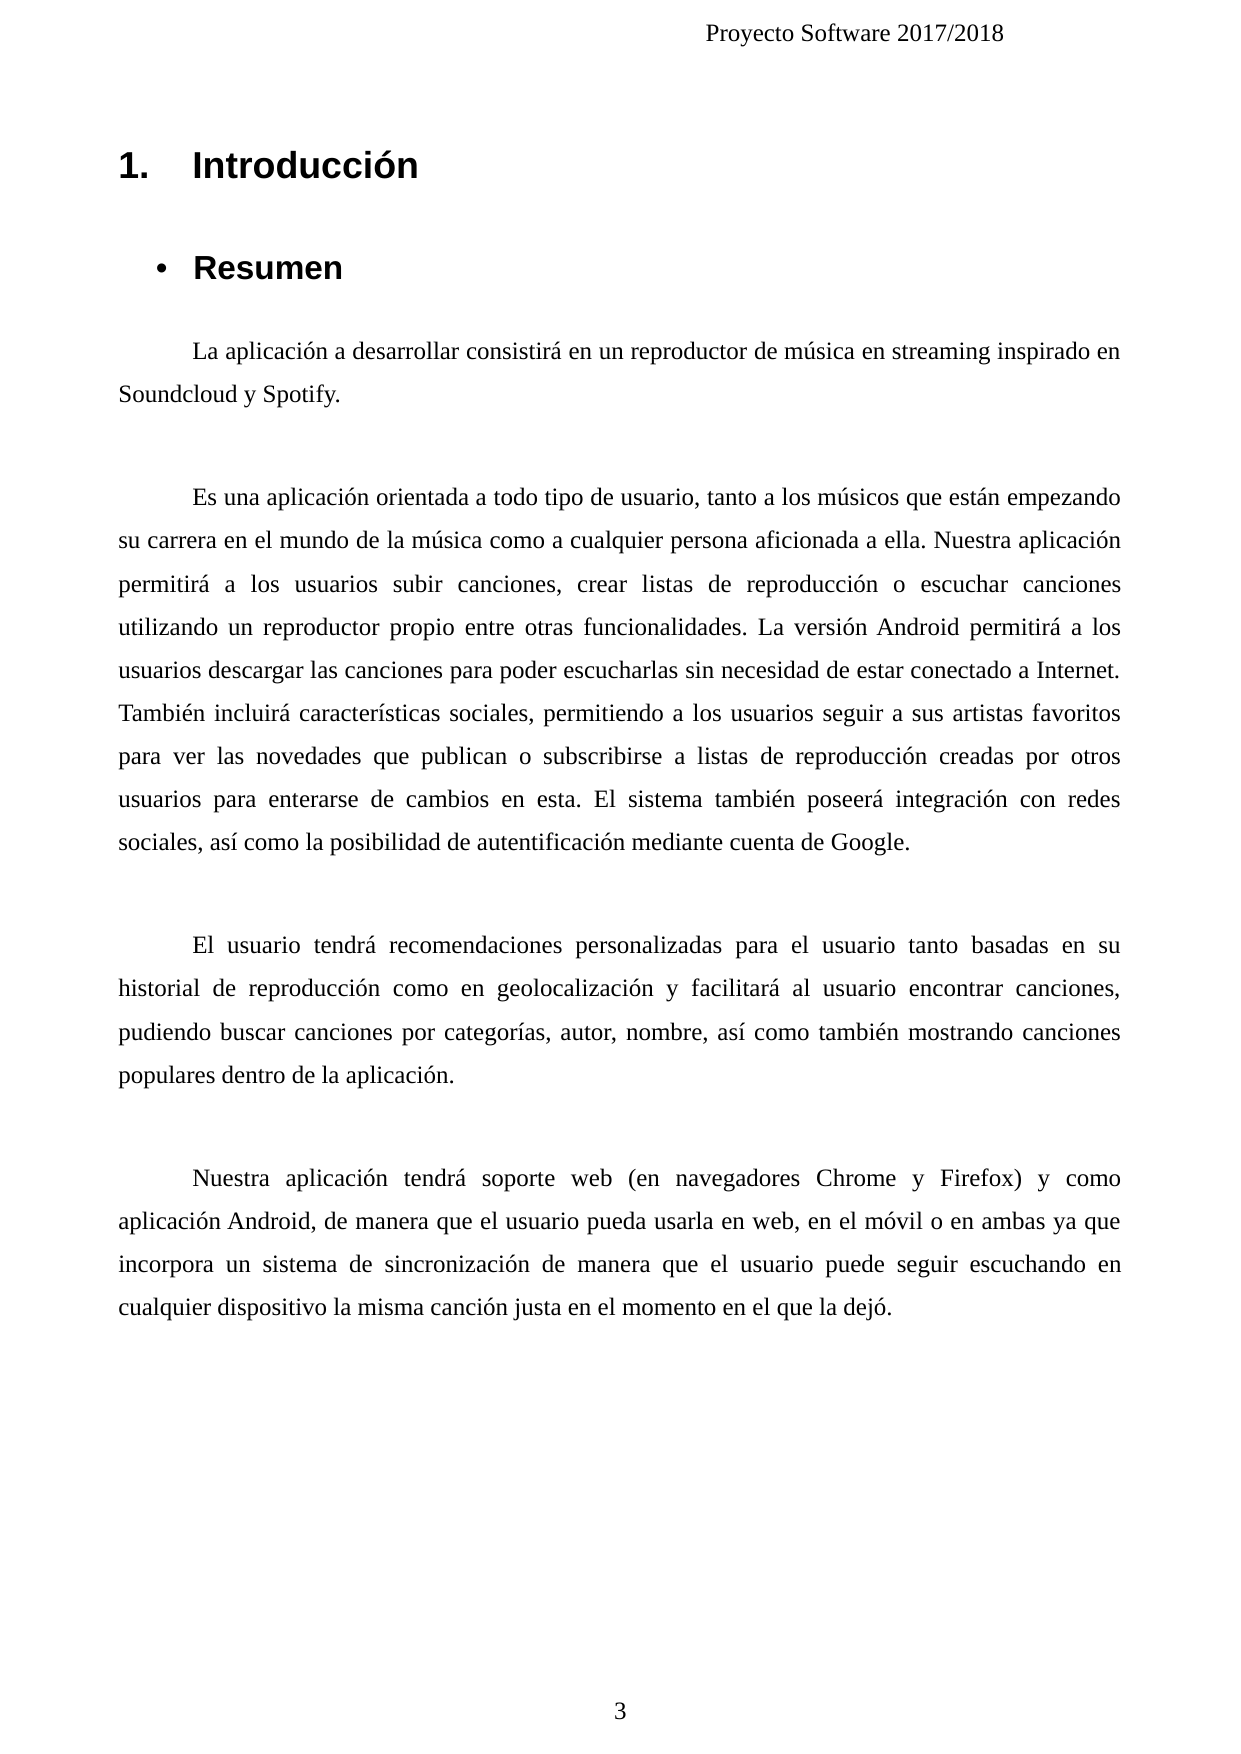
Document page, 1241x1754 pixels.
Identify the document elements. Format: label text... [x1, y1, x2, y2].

text Nuestra aplicación tendrá soporte web (en navegadores Chrome y Firefox) y como aplicación Android, de manera que el usuario pueda usarla en web, en el móvil o en ambas ya que incorpora un sistema de sincronización de manera que el usuario puede seguir escuchando en cualquier dispositivo la misma canción justa en el momento en el que la dejó. [118, 1163, 1122, 1321]
subtitle Resumen [156, 248, 1122, 287]
text La aplicación a desarrollar consistirá en un reproductor de música en streaming inspirado en Soundcloud y Spotify. [118, 336, 1122, 408]
text Es una aplicación orientada a todo tipo de usuario, tanto a los músicos que están empezando su carrera en el mundo de la música como a cualquier persona aficionada a ella. Nuestra aplicación permitirá a los usuarios subir canciones, crear listas de reproducción o escuchar canciones utilizando un reproductor propio entre otras funcionalidades. La versión Android permitirá a los usuarios descargar las canciones para poder escucharlas sin necesidad de estar conectado a Internet. También incluirá características sociales, permitiendo a los usuarios seguir a sus artistas favoritos para ver las novedades que publican o subscribirse a listas de reproducción creadas por otros usuarios para enterarse de cambios en esta. El sistema también poseerá integración con redes sociales, así como la posibilidad de autentificación mediante cuenta de Google. [118, 482, 1122, 856]
subtitle Introducción [118, 143, 1122, 186]
text El usuario tendrá recomendaciones personalizadas para el usuario tanto basadas en su historial de reproducción como en geolocalización y facilitará al usuario encontrar canciones, pudiendo buscar canciones por categorías, autor, nombre, así como también mostrando canciones populares dentro de la aplicación. [118, 930, 1122, 1088]
